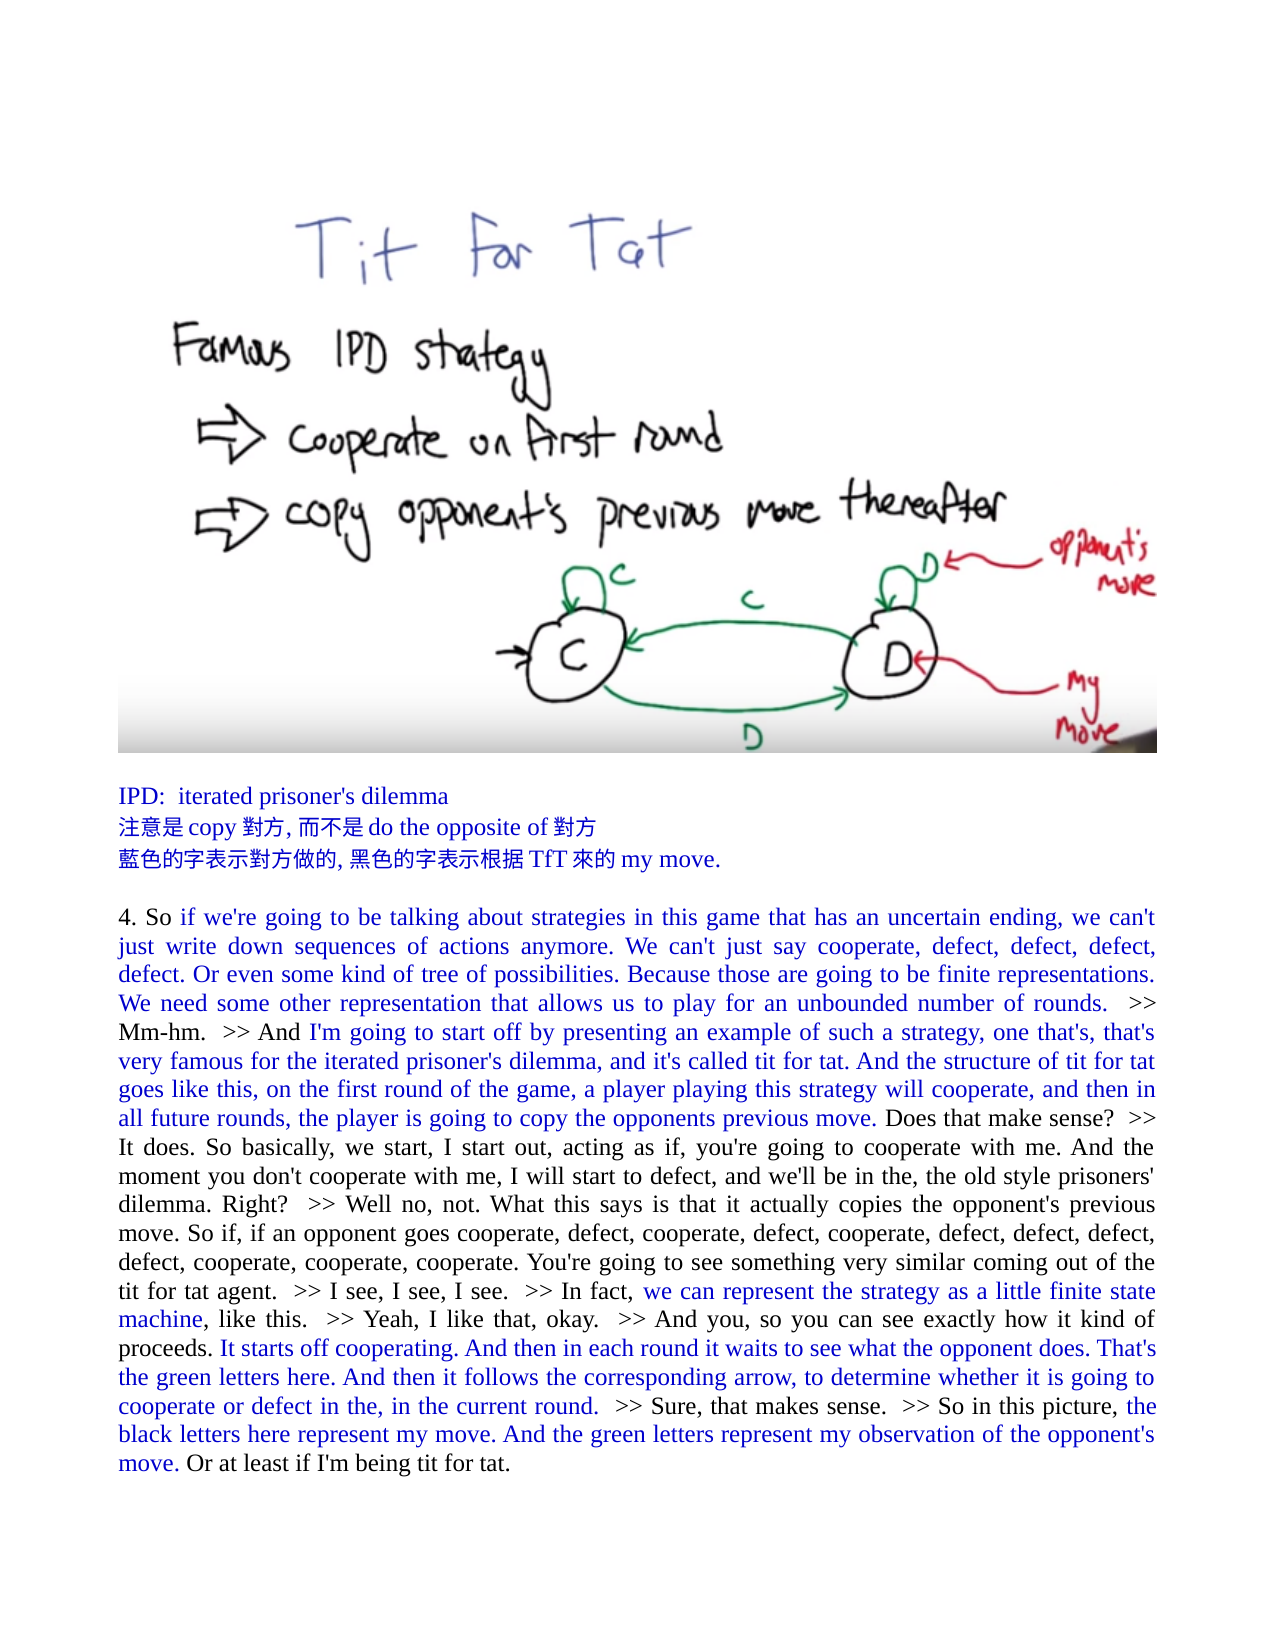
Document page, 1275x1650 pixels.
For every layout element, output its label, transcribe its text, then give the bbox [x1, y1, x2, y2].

text IPD: iterated prisoner's dilemma [118, 781, 1157, 810]
text 4. So if we're going to be talking about strategies in this game that has an uncertain ending, we can't just write down sequences of actions anymore. We can't just say cooperate, defect, defect, defect, defect. Or even some kind of tree of possibilities. Because those are going to be finite representations. We need some other representation that allows us to play for an unbounded number of rounds. >> Mm-hm. >> And I'm going to start off by presenting an example of such a strategy, one that's, that's very famous for the iterated prisoner's dilemma, and it's called tit for tat. And the structure of tit for tat goes like this, on the first round of the game, a player playing this strategy will cooperate, and then in all future rounds, the player is going to copy the opponents previous move. Does that make sense? >> It does. So basically, we start, I start out, acting as if, you're going to cooperate with me. And the moment you don't cooperate with me, I will start to defect, and we'll be in the, the old style prisoners' dilemma. Right? >> Well no, not. What this says is that it actually copies the opponent's previous move. So if, if an opponent goes cooperate, defect, cooperate, defect, cooperate, defect, defect, defect, defect, cooperate, cooperate, cooperate. You're going to see something very similar coming out of the tit for tat agent. >> I see, I see, I see. >> In fact, we can represent the strategy as a little finite state machine, like this. >> Yeah, I like that, okay. >> And you, so you can see exactly how it kind of proceeds. It starts off cooperating. And then in each round it waits to see what the opponent does. That's the green letters here. And then it follows the corresponding arrow, to determine whether it is going to cooperate or defect in the, in the current round. >> Sure, that makes sense. >> So in this picture, the black letters here represent my move. And the green letters represent my observation of the opponent's move. Or at least if I'm being tit for tat. [118, 902, 1157, 1477]
text 注意是copy對方, 而不是do the opposite of對方 [118, 810, 1157, 842]
text 藍色的字表示對方做的, 黑色的字表示根据TfT來的my move. [118, 842, 1157, 873]
picture [118, 204, 1157, 753]
